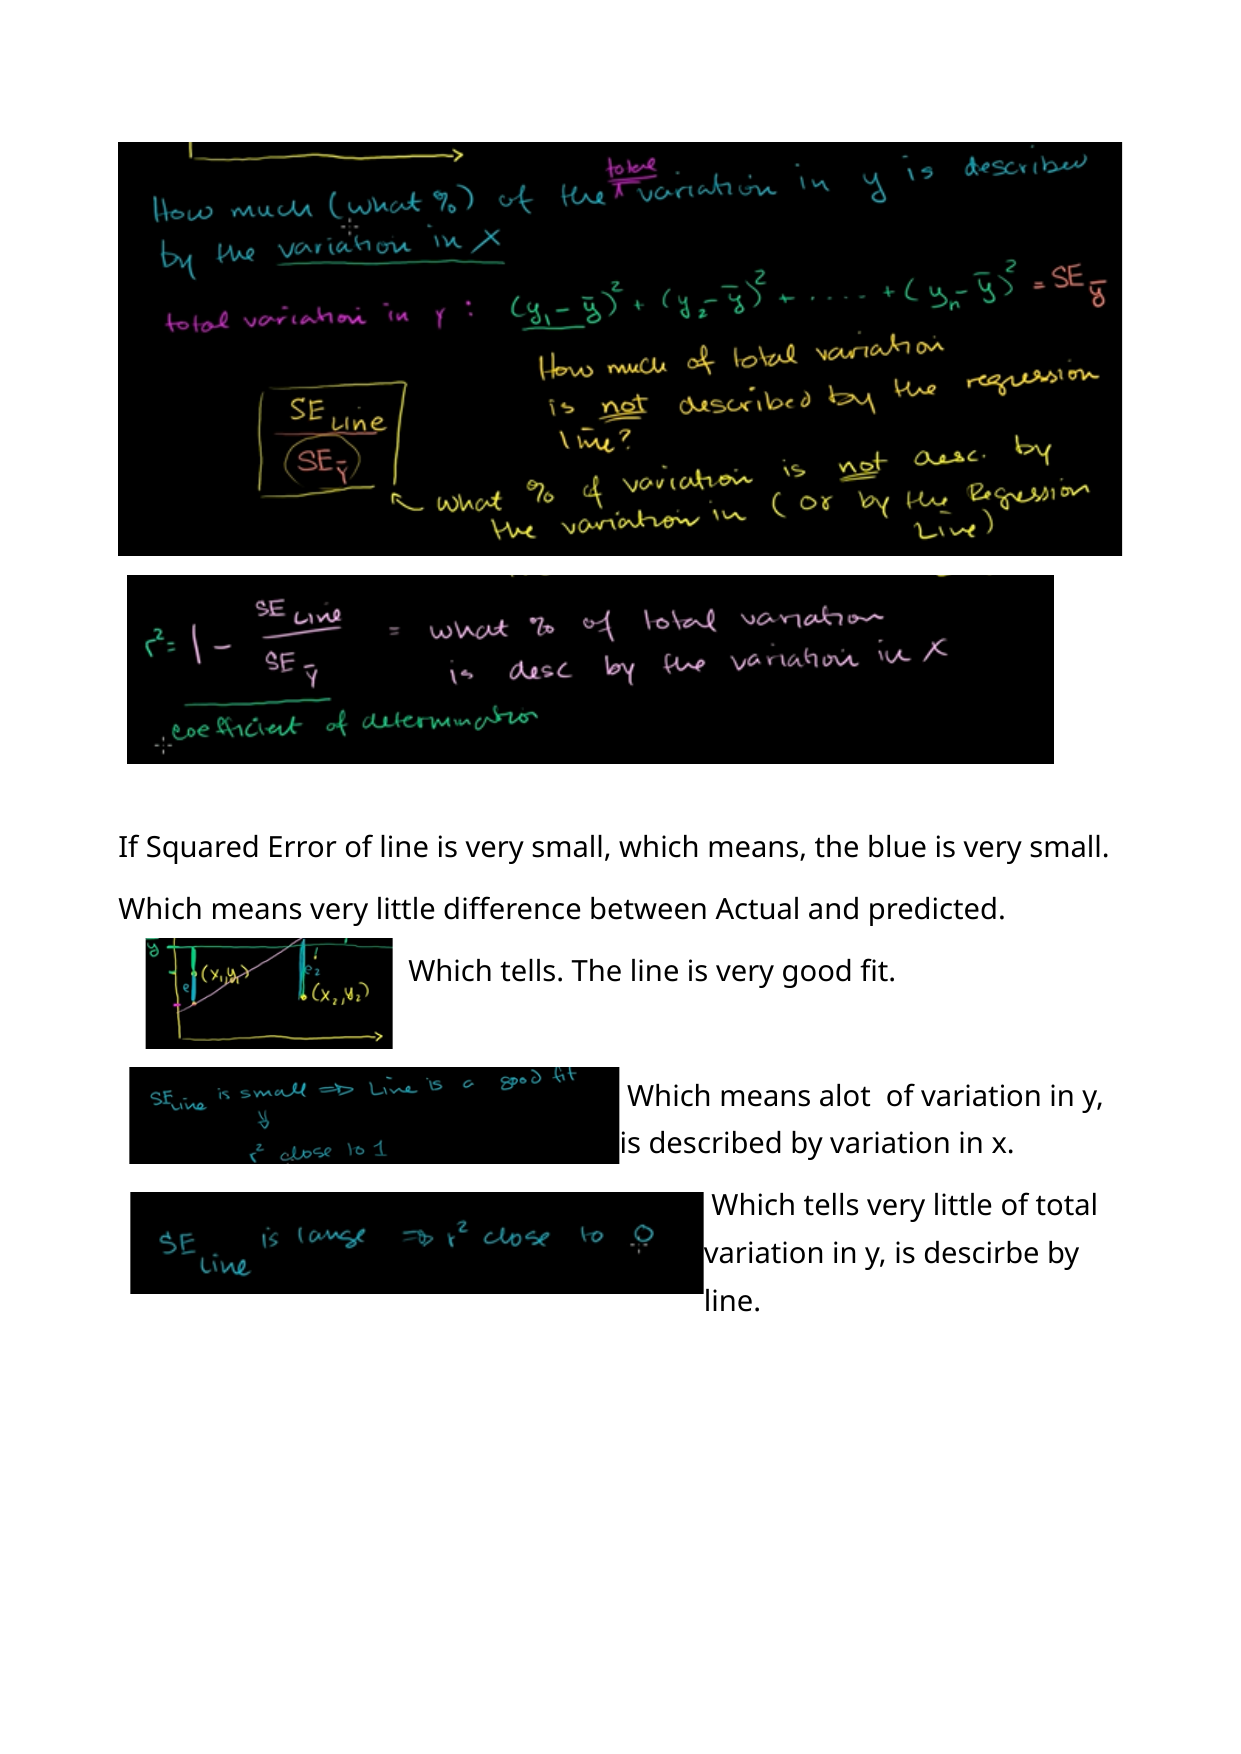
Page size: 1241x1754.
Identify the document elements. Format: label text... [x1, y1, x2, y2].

picture [129, 1067, 620, 1164]
picture [130, 1192, 704, 1294]
picture [127, 575, 1054, 764]
text Which tells very little of total variation in y, is descirbe by line. [118, 1185, 1122, 1319]
text Which means alot of variation in y, is described by variation in x. [620, 1075, 1122, 1162]
picture [118, 142, 1123, 556]
text Which tells. The line is very good fit. [393, 951, 1122, 990]
text [118, 951, 145, 990]
text If Squared Error of line is very small, which means, the blue is very small. [118, 826, 1122, 866]
text Which means very little difference between Actual and predicted. [118, 888, 1122, 928]
picture [145, 938, 393, 1049]
